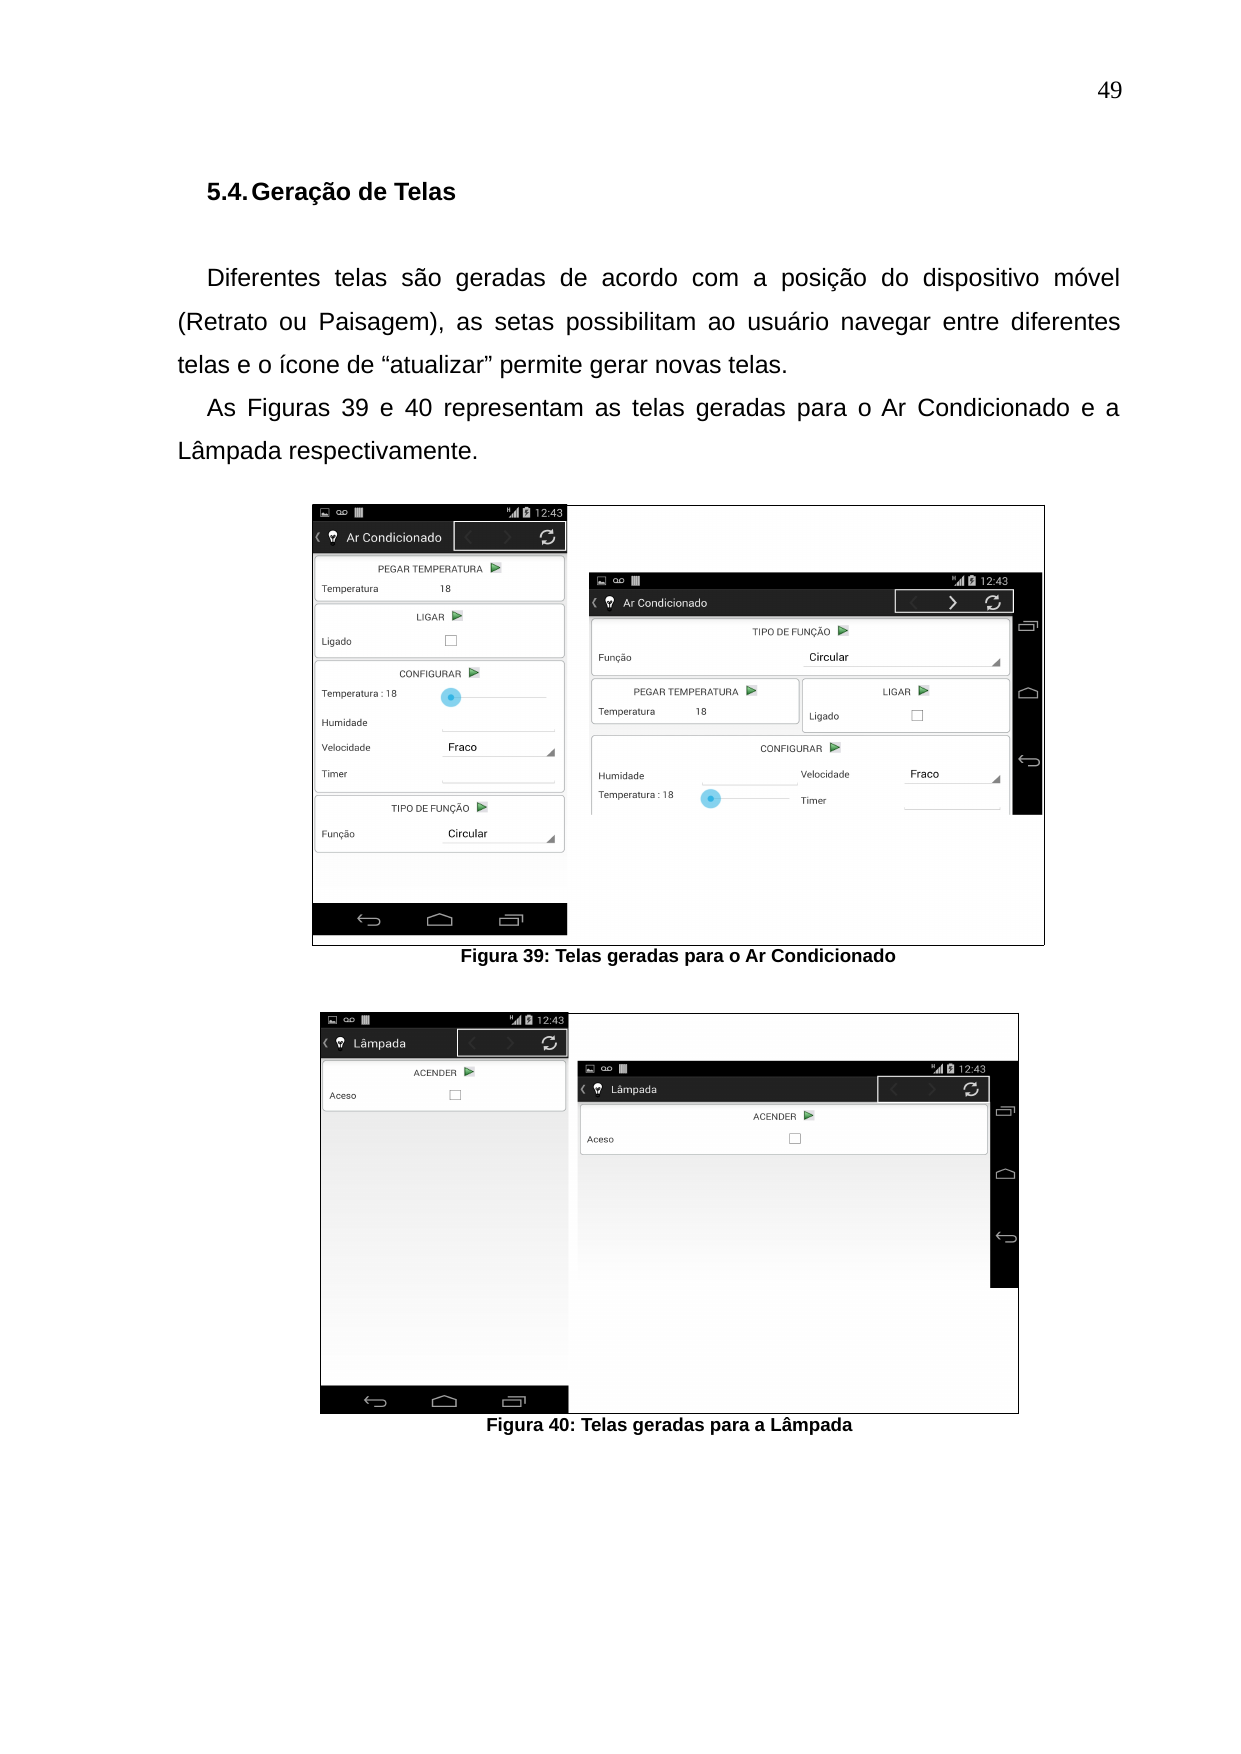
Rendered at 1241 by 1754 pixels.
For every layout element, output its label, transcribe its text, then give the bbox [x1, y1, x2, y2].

text Diferentes telas são geradas de acordo com a posição do dispositivo móvel (Retrato ou Paisagem), as setas possibilitam ao usuário navegar entre diferentes telas e o ícone de “atualizar” permite gerar novas telas. [177, 263, 1122, 378]
picture [321, 1014, 1018, 1413]
list Geração de Telas [177, 177, 1122, 206]
text Figura 39: Telas geradas para o Ar Condicionado [312, 946, 1044, 966]
text As Figuras 39 e 40 representam as telas geradas para o Ar Condicionado e a Lâmpada respectivamente. [177, 393, 1122, 465]
text Figura 40: Telas geradas para a Lâmpada [320, 1414, 1018, 1435]
picture [313, 506, 1044, 945]
